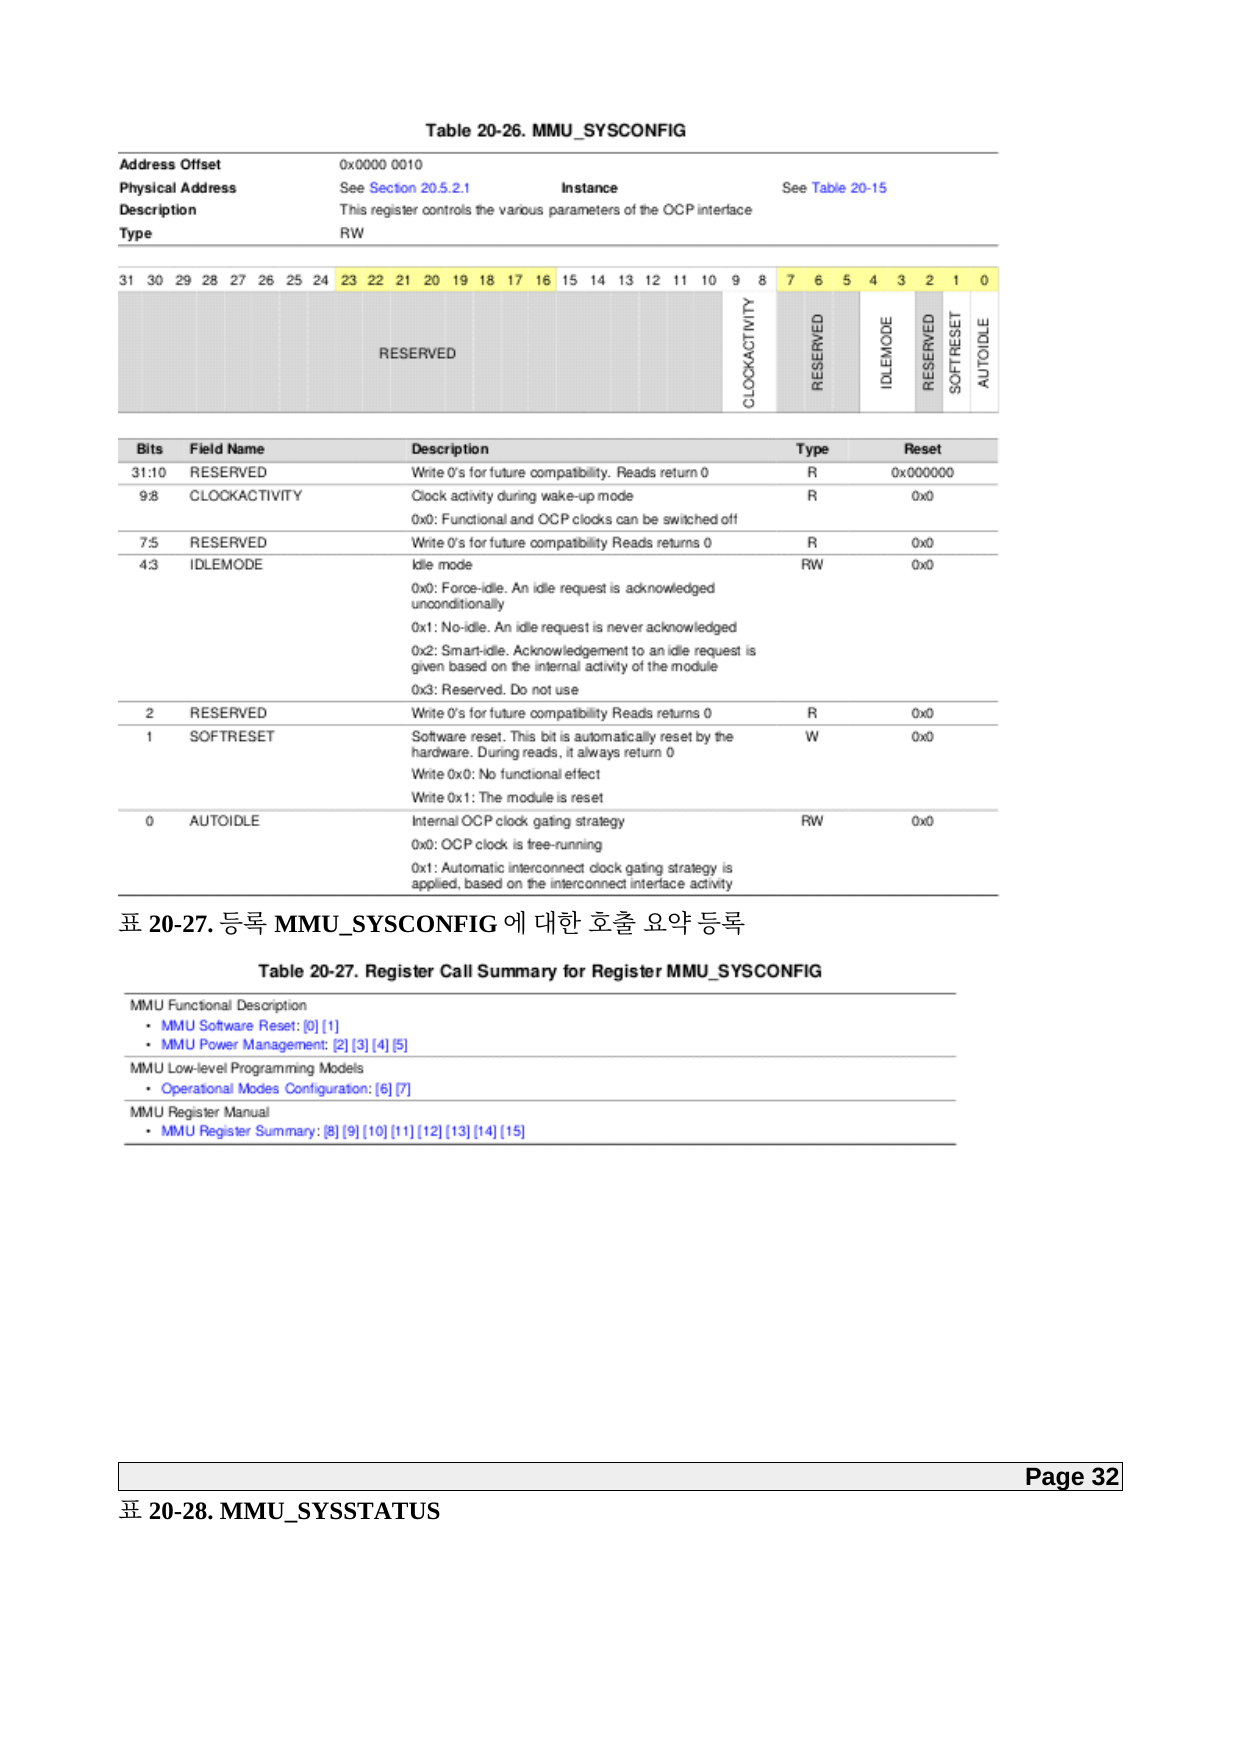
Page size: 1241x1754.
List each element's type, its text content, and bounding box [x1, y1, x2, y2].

table_header Page 32 [119, 1463, 1122, 1490]
text 표 20-28. MMU_SYSSTATUS [118, 1491, 1122, 1527]
text 표 20-27. 등록 MMU_SYSCONFIG에 대한 호출 요약 등록 [118, 903, 1122, 939]
